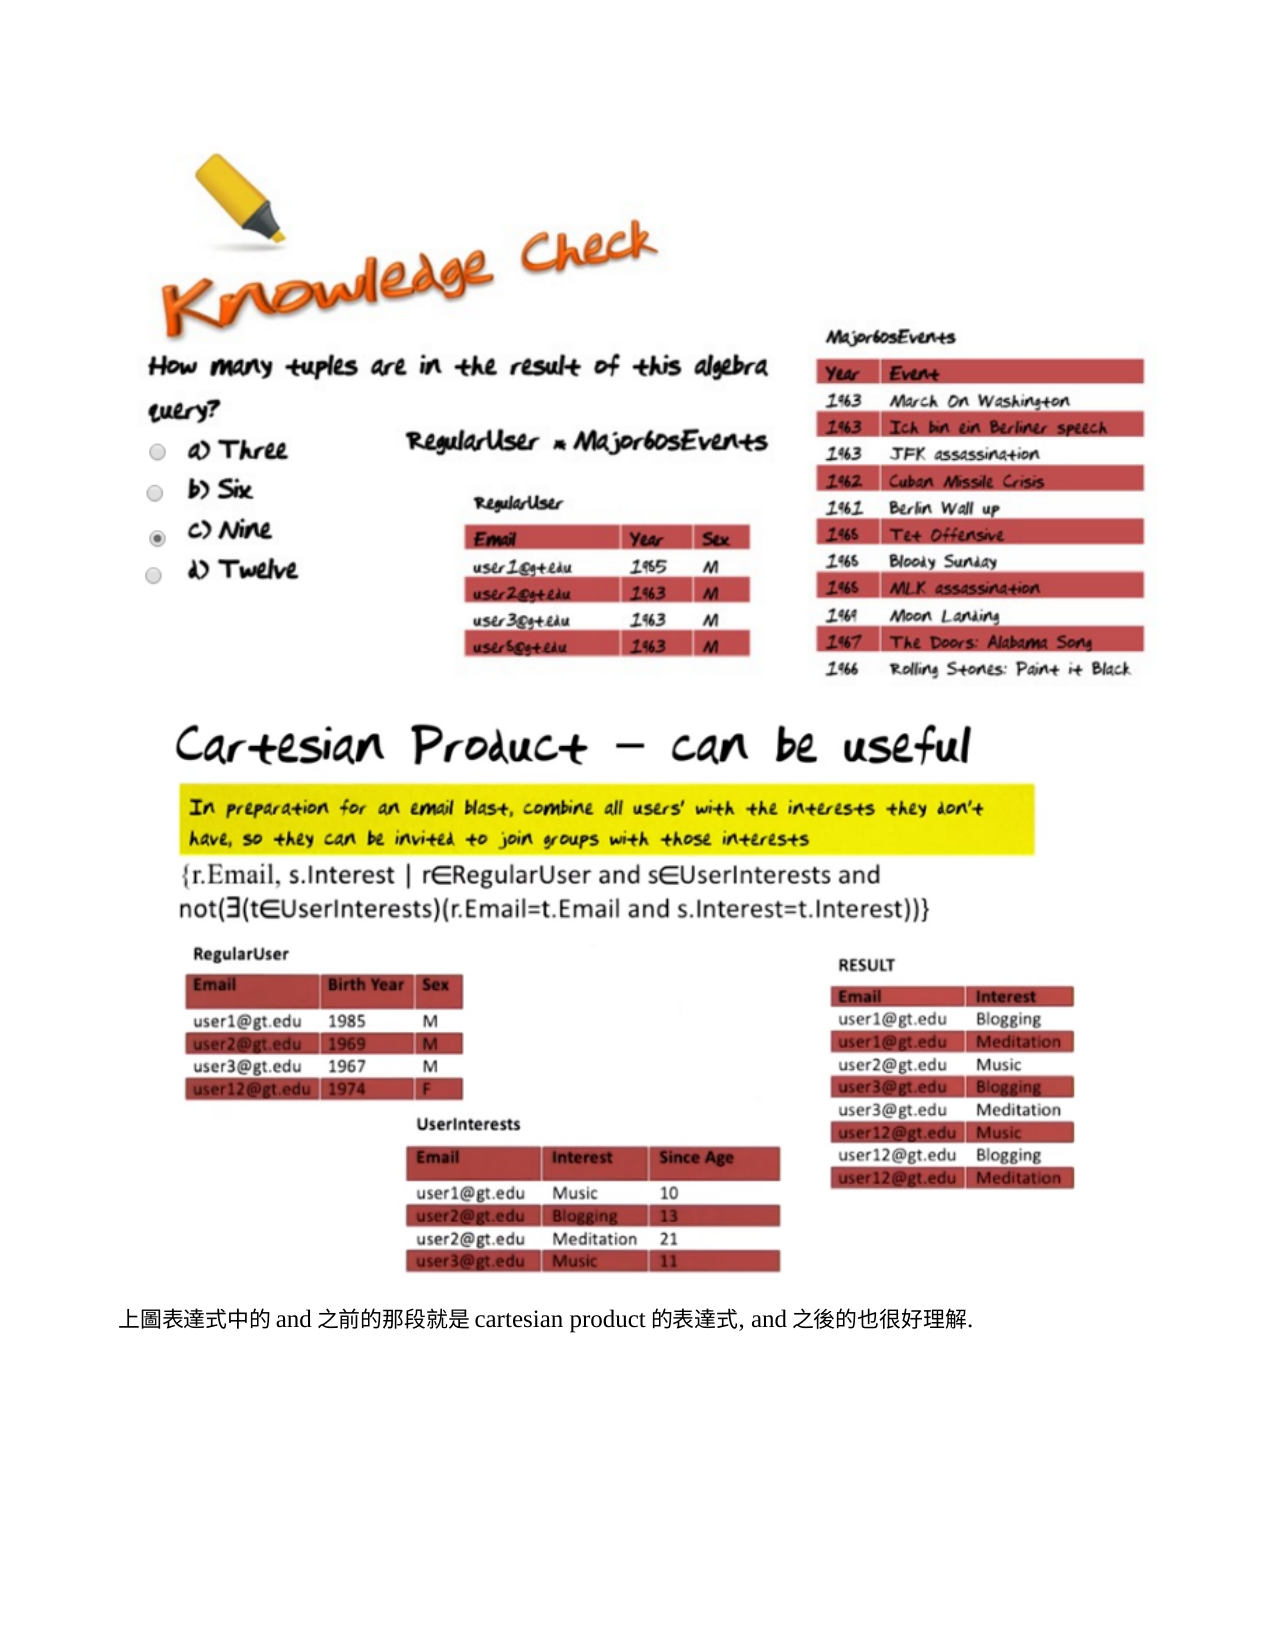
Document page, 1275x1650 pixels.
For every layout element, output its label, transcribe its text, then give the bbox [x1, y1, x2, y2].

picture [118, 718, 1157, 1274]
text 上圖表達式中的and之前的那段就是cartesian product的表達式, and之後的也很好理解. [118, 1302, 1157, 1333]
picture [118, 146, 1157, 691]
